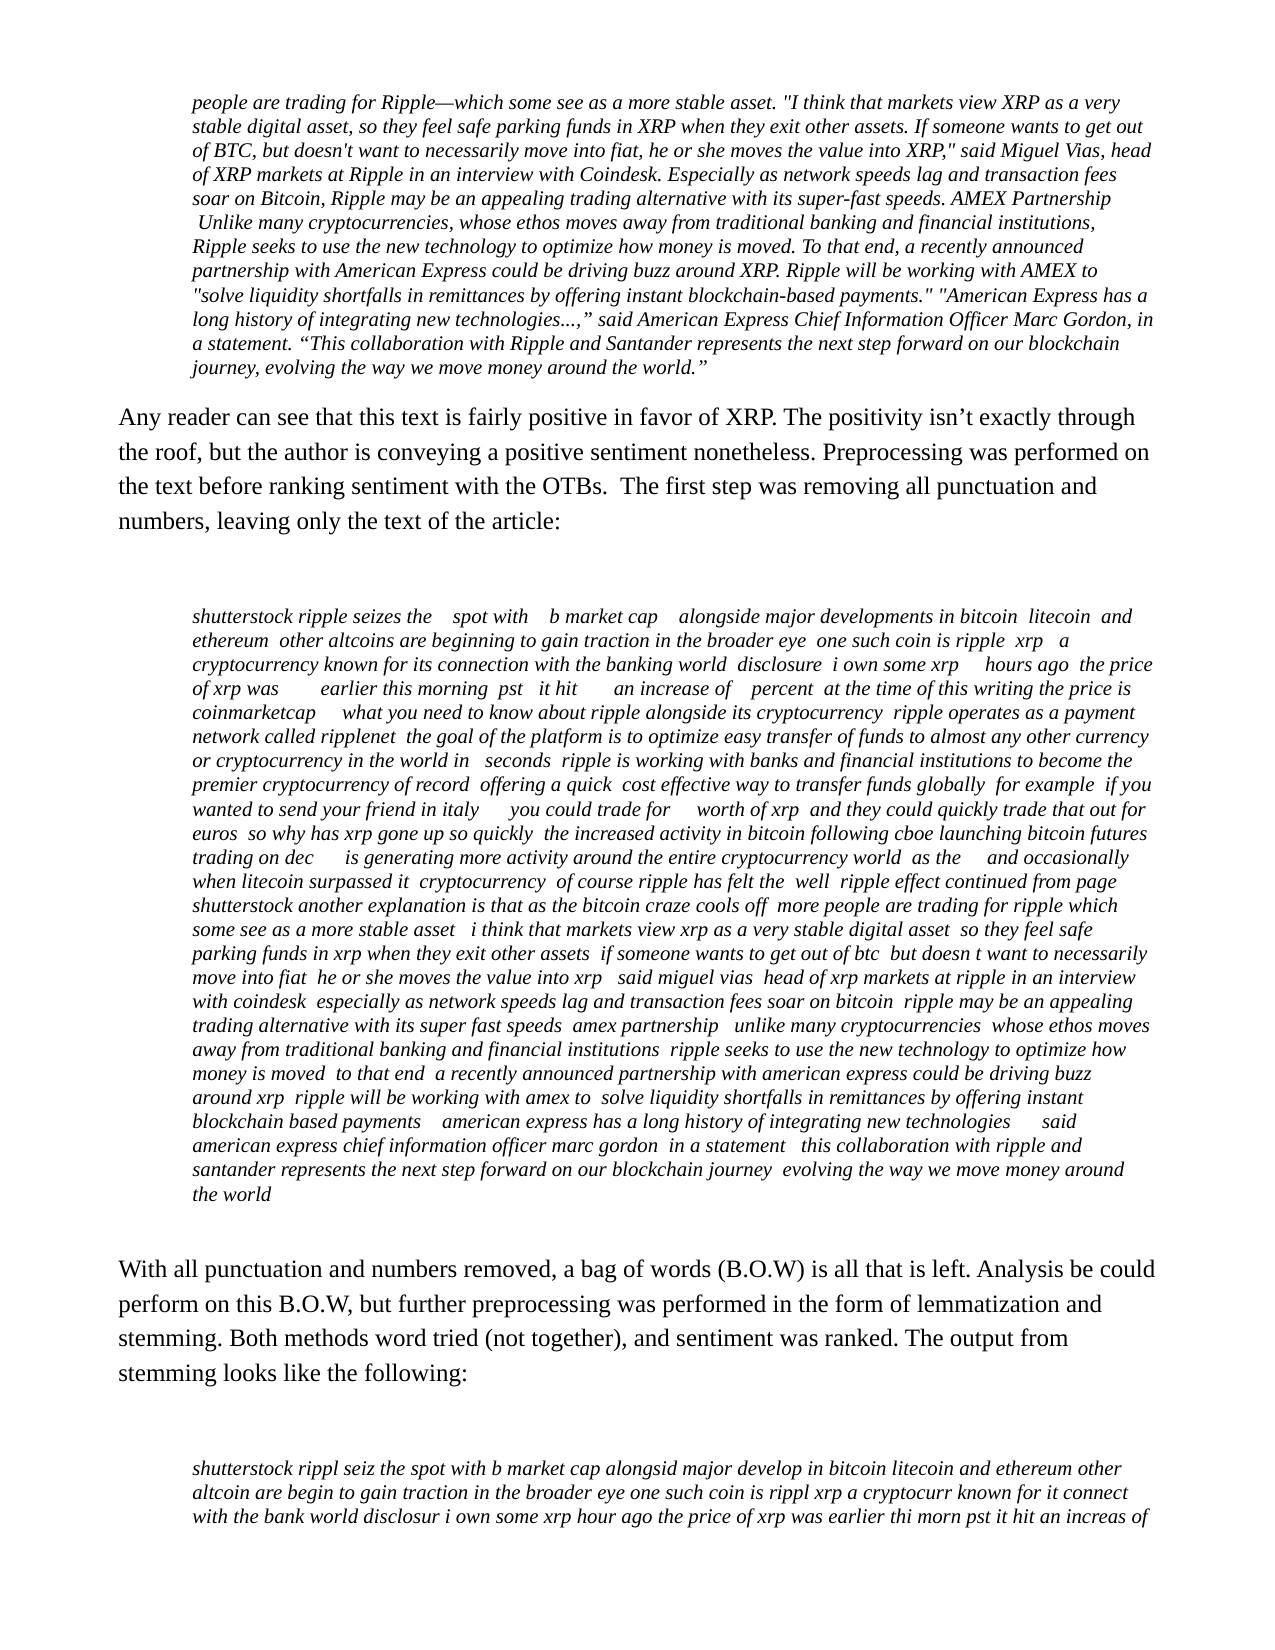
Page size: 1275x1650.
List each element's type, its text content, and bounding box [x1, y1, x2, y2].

text With all punctuation and numbers removed, a bag of words (B.O.W) is all that is left. Analysis be could perform on this B.O.W, but further preprocessing was performed in the form of lemmatization and stemming. Both methods word tried (not together), and sentiment was ranked. The output from stemming looks like the following: [118, 1254, 1157, 1387]
text shutterstock ripple seizes the spot with b market cap alongside major developments in bitcoin litecoin and ethereum other altcoins are beginning to gain traction in the broader eye one such coin is ripple xrp a cryptocurrency known for its connection with the banking world disclosure i own some xrp hours ago the price of xrp was earlier this morning pst it hit an increase of percent at the time of this writing the price is coinmarketcap what you need to know about ripple alongside its cryptocurrency ripple operates as a payment network called ripplenet the goal of the platform is to optimize easy transfer of funds to almost any other currency or cryptocurrency in the world in seconds ripple is working with banks and financial institutions to become the premier cryptocurrency of record offering a quick cost effective way to transfer funds globally for example if you wanted to send your friend in italy you could trade for worth of xrp and they could quickly trade that out for euros so why has xrp gone up so quickly the increased activity in bitcoin following cboe launching bitcoin futures trading on dec is generating more activity around the entire cryptocurrency world as the and occasionally when litecoin surpassed it cryptocurrency of course ripple has felt the well ripple effect continued from page shutterstock another explanation is that as the bitcoin craze cools off more people are trading for ripple which some see as a more stable asset i think that markets view xrp as a very stable digital asset so they feel safe parking funds in xrp when they exit other assets if someone wants to get out of btc but doesn t want to necessarily move into fiat he or she moves the value into xrp said miguel vias head of xrp markets at ripple in an interview with coindesk especially as network speeds lag and transaction fees soar on bitcoin ripple may be an appealing trading alternative with its super fast speeds amex partnership unlike many cryptocurrencies whose ethos moves away from traditional banking and financial institutions ripple seeks to use the new technology to optimize how money is moved to that end a recently announced partnership with american express could be driving buzz around xrp ripple will be working with amex to solve liquidity shortfalls in remittances by offering instant blockchain based payments american express has a long history of integrating new technologies said american express chief information officer marc gordon in a statement this collaboration with ripple and santander represents the next step forward on our blockchain journey evolving the way we move money around the world [192, 604, 1157, 1206]
text Unlike many cryptocurrencies, whose ethos moves away from traditional banking and financial institutions, Ripple seeks to use the new technology to optimize how money is moved. To that end, a recently announced partnership with American Express could be driving buzz around XRP. Ripple will be working with AMEX to "solve liquidity shortfalls in remittances by offering instant blockchain-based payments." "American Express has a long history of integrating new technologies...,” said American Express Chief Information Officer Marc Gordon, in a statement. “This collaboration with Ripple and Santander represents the next step forward on our blockchain journey, evolving the way we move money around the world.” [192, 210, 1157, 379]
text people are trading for Ripple—which some see as a more stable asset. "I think that markets view XRP as a very stable digital asset, so they feel safe parking funds in XRP when they exit other assets. If someone wants to get out of BTC, but doesn't want to necessarily move into fiat, he or she moves the value into XRP," said Miguel Vias, head of XRP markets at Ripple in an interview with Coindesk. Especially as network speeds lag and transaction fees soar on Bitcoin, Ripple may be an appealing trading alternative with its super-fast speeds. AMEX Partnership [192, 90, 1157, 210]
text Any reader can see that this text is fairly positive in favor of XRP. The positivity isn’t exactly through the roof, but the author is conveying a positive sentiment nonetheless. Preprocessing was performed on the text before ranking sentiment with the OTBs. The first step was removing all punctuation and numbers, leaving only the text of the article: [118, 402, 1157, 534]
text shutterstock rippl seiz the spot with b market cap alongsid major develop in bitcoin litecoin and ethereum other altcoin are begin to gain traction in the broader eye one such coin is rippl xrp a cryptocurr known for it connect with the bank world disclosur i own some xrp hour ago the price of xrp was earlier thi morn pst it hit an increas of [192, 1456, 1157, 1528]
